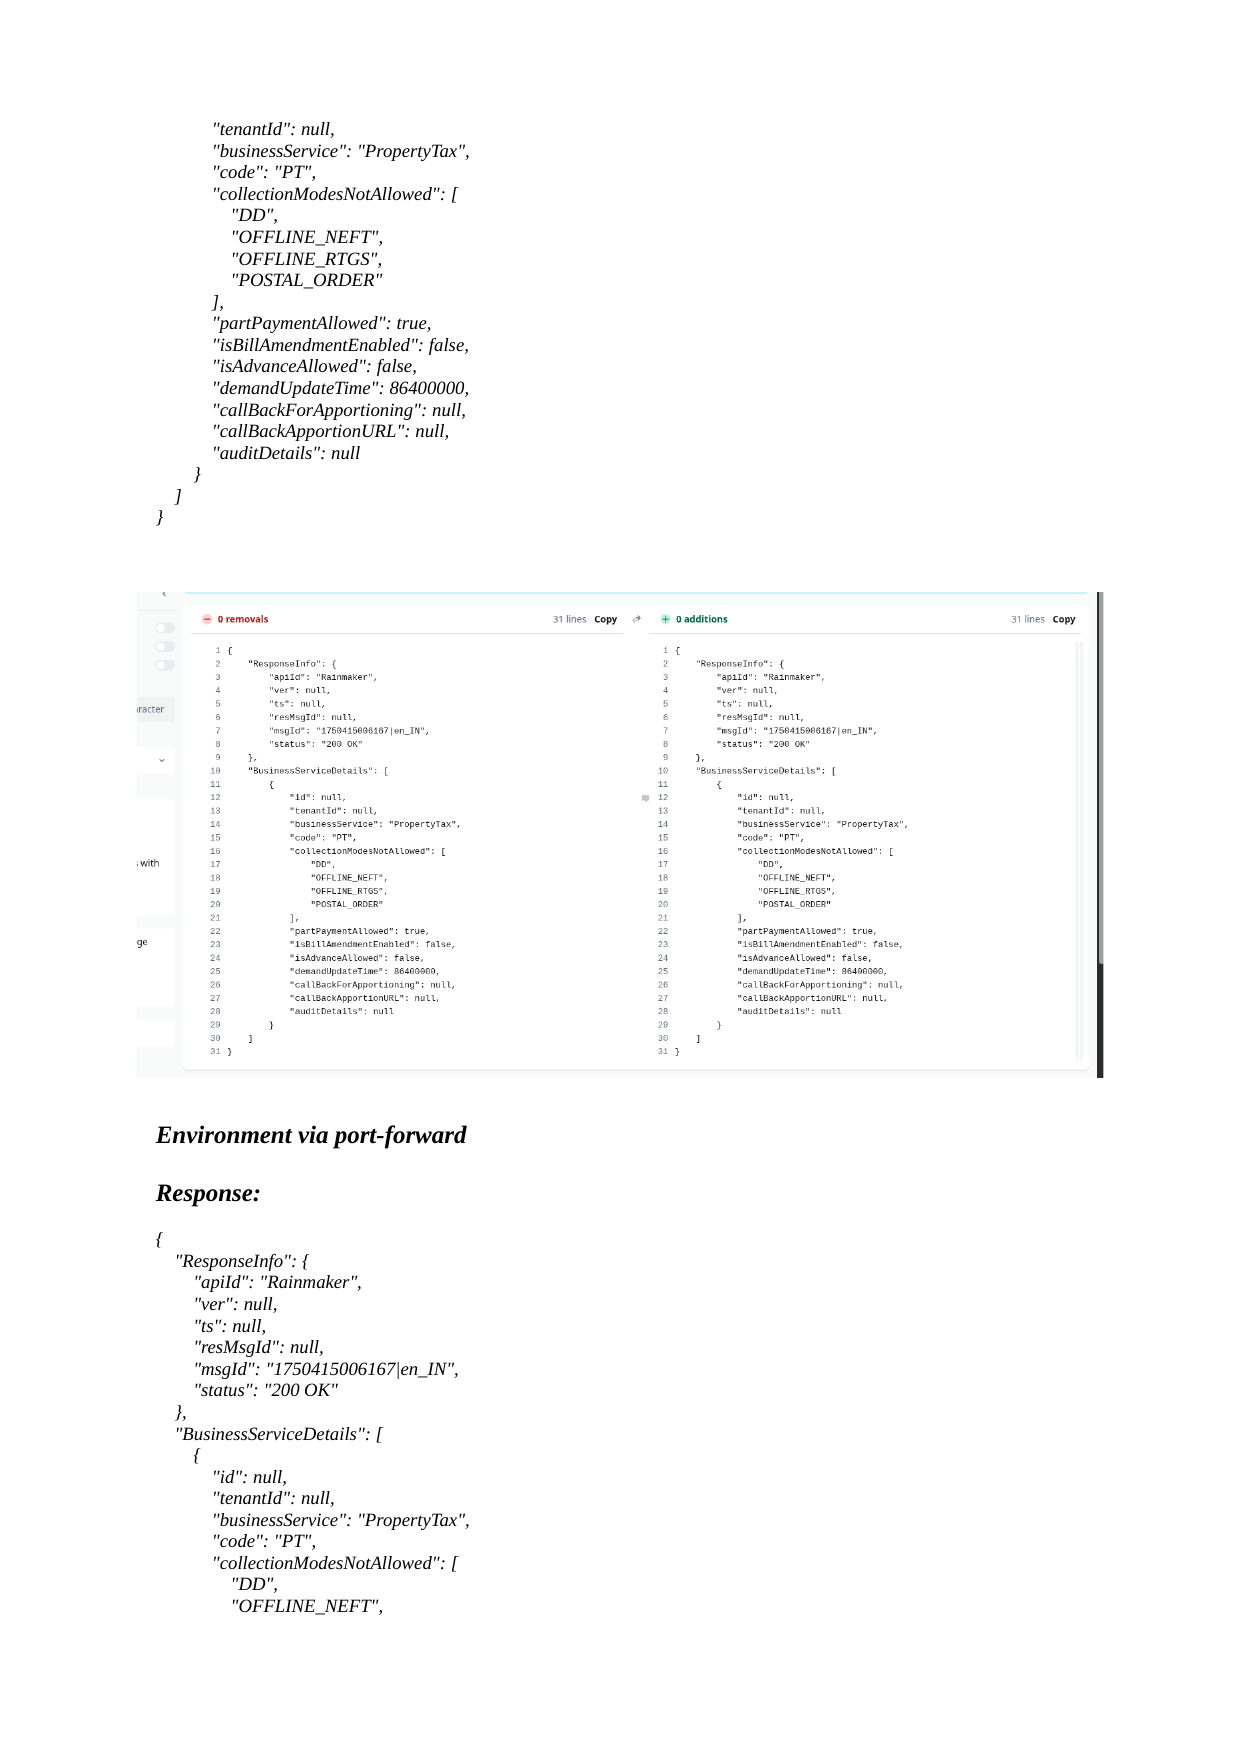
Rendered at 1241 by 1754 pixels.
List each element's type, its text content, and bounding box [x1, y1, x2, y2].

text "ver": null, [156, 1293, 1122, 1314]
text "DD", [156, 204, 1122, 226]
text "businessService": "PropertyTax", [156, 140, 1122, 161]
text "POSTAL_ORDER" [156, 269, 1122, 291]
text "isBillAmendmentEnabled": false, [156, 334, 1122, 355]
text ], [156, 291, 1122, 312]
text "tenantId": null, [156, 118, 1122, 140]
text "BusinessServiceDetails": [ [156, 1422, 1122, 1444]
text "callBackForApportioning": null, [156, 398, 1122, 420]
text "id": null, [156, 1466, 1122, 1487]
text "auditDetails": null [156, 442, 1122, 463]
text "OFFLINE_NEFT", [156, 226, 1122, 247]
text "msgId": "1750415006167|en_IN", [156, 1358, 1122, 1379]
text "DD", [156, 1573, 1122, 1595]
text "isAdvanceAllowed": false, [156, 355, 1122, 377]
text { [156, 1444, 1122, 1466]
text "demandUpdateTime": 86400000, [156, 377, 1122, 398]
text "code": "PT", [156, 1530, 1122, 1552]
text "status": "200 OK" [156, 1379, 1122, 1401]
text "businessService": "PropertyTax", [156, 1509, 1122, 1530]
text } [156, 463, 1122, 485]
text "collectionModesNotAllowed": [ [156, 183, 1122, 204]
text "OFFLINE_NEFT", [156, 1595, 1122, 1616]
text "code": "PT", [156, 161, 1122, 183]
text "partPaymentAllowed": true, [156, 312, 1122, 334]
text "OFFLINE_RTGS", [156, 247, 1122, 269]
text "tenantId": null, [156, 1487, 1122, 1509]
text "ResponseInfo": { [156, 1250, 1122, 1271]
text "callBackApportionURL": null, [156, 420, 1122, 442]
text ] [156, 485, 1122, 506]
text "resMsgId": null, [156, 1336, 1122, 1358]
text { [156, 1228, 1122, 1250]
text }, [156, 1401, 1122, 1422]
text "ts": null, [156, 1314, 1122, 1336]
text Response: [156, 1178, 1122, 1207]
text } [156, 506, 1122, 528]
picture [136, 592, 1104, 1078]
text "collectionModesNotAllowed": [ [156, 1552, 1122, 1573]
text "apiId": "Rainmaker", [156, 1271, 1122, 1293]
text Environment via port-forward [156, 1121, 1122, 1149]
